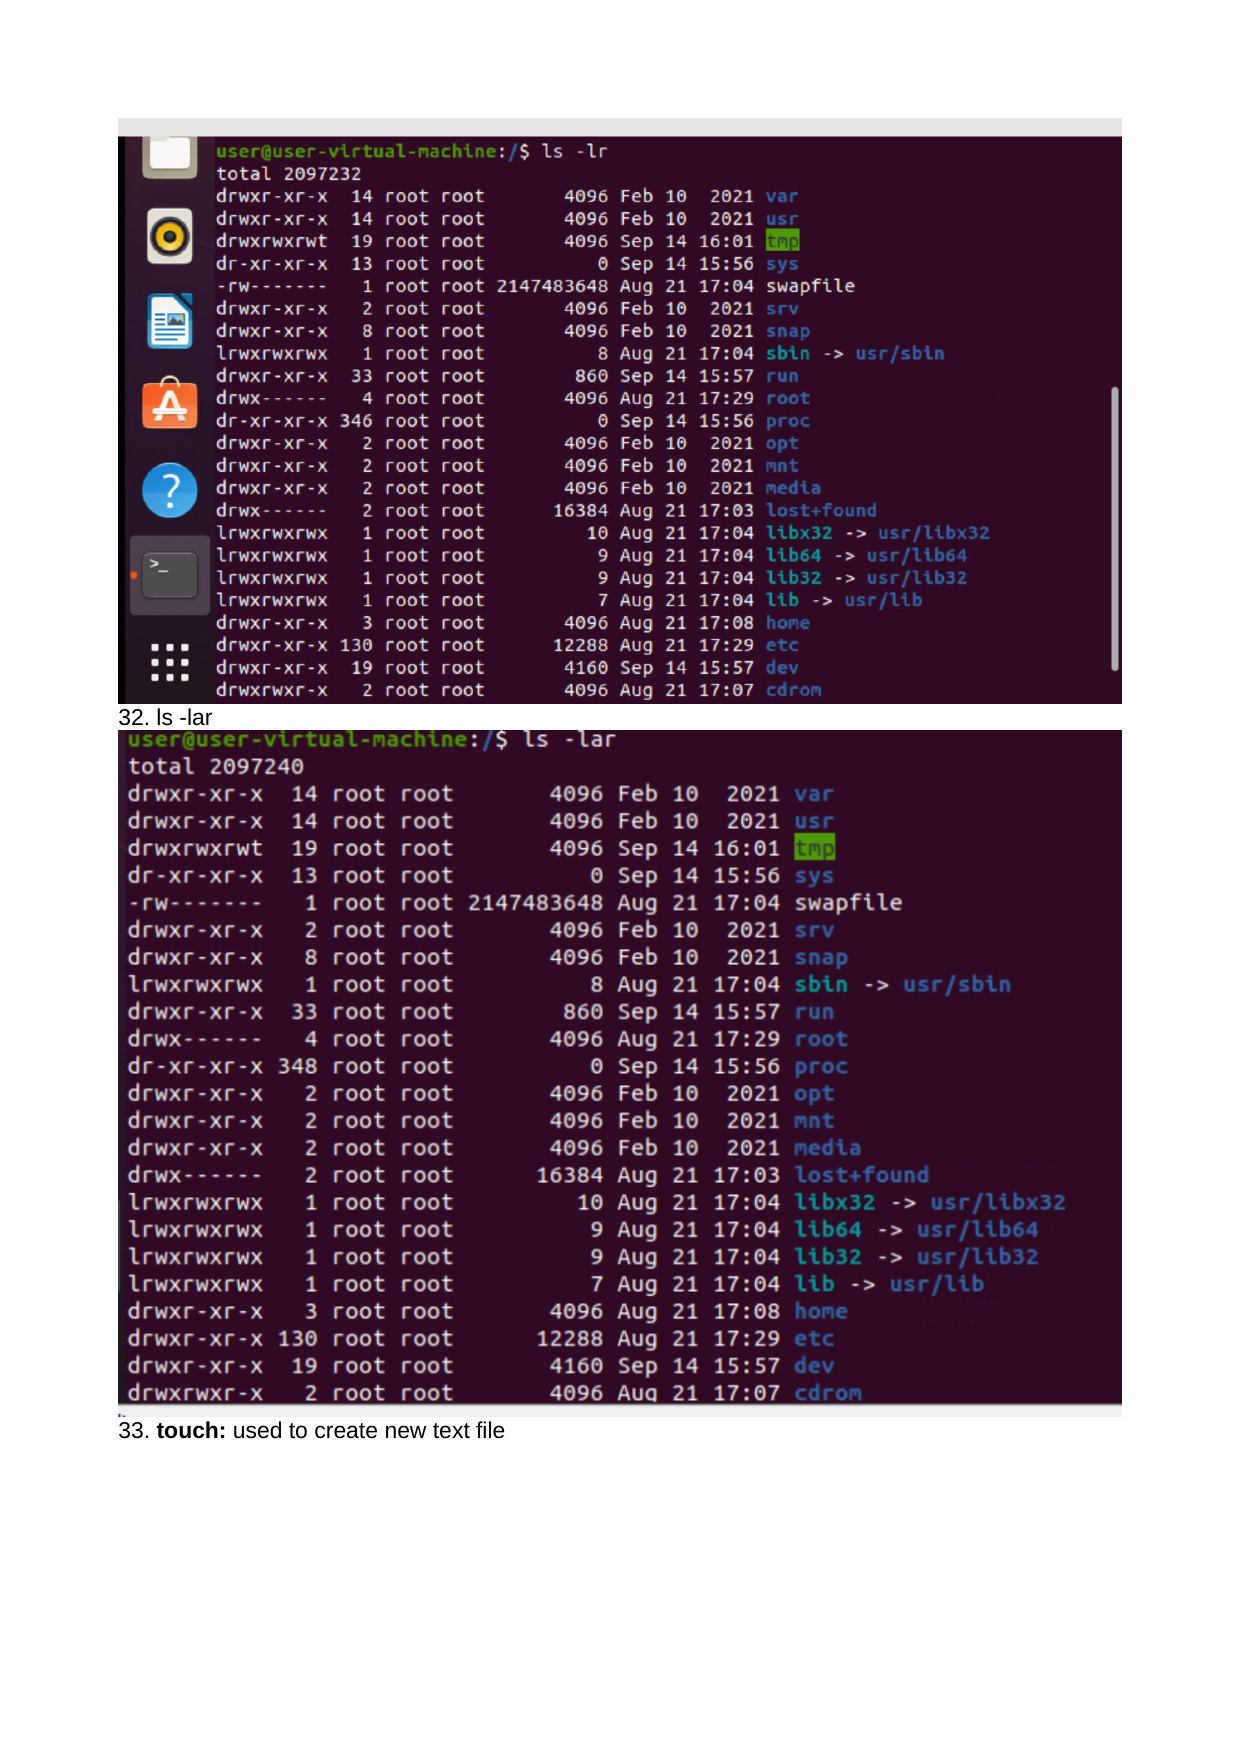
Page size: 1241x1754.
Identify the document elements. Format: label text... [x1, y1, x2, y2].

text 32. ls -lar [118, 704, 1122, 730]
picture [118, 730, 1122, 1417]
text 33. touch: used to create new text file [118, 1417, 1122, 1443]
picture [118, 118, 1122, 704]
